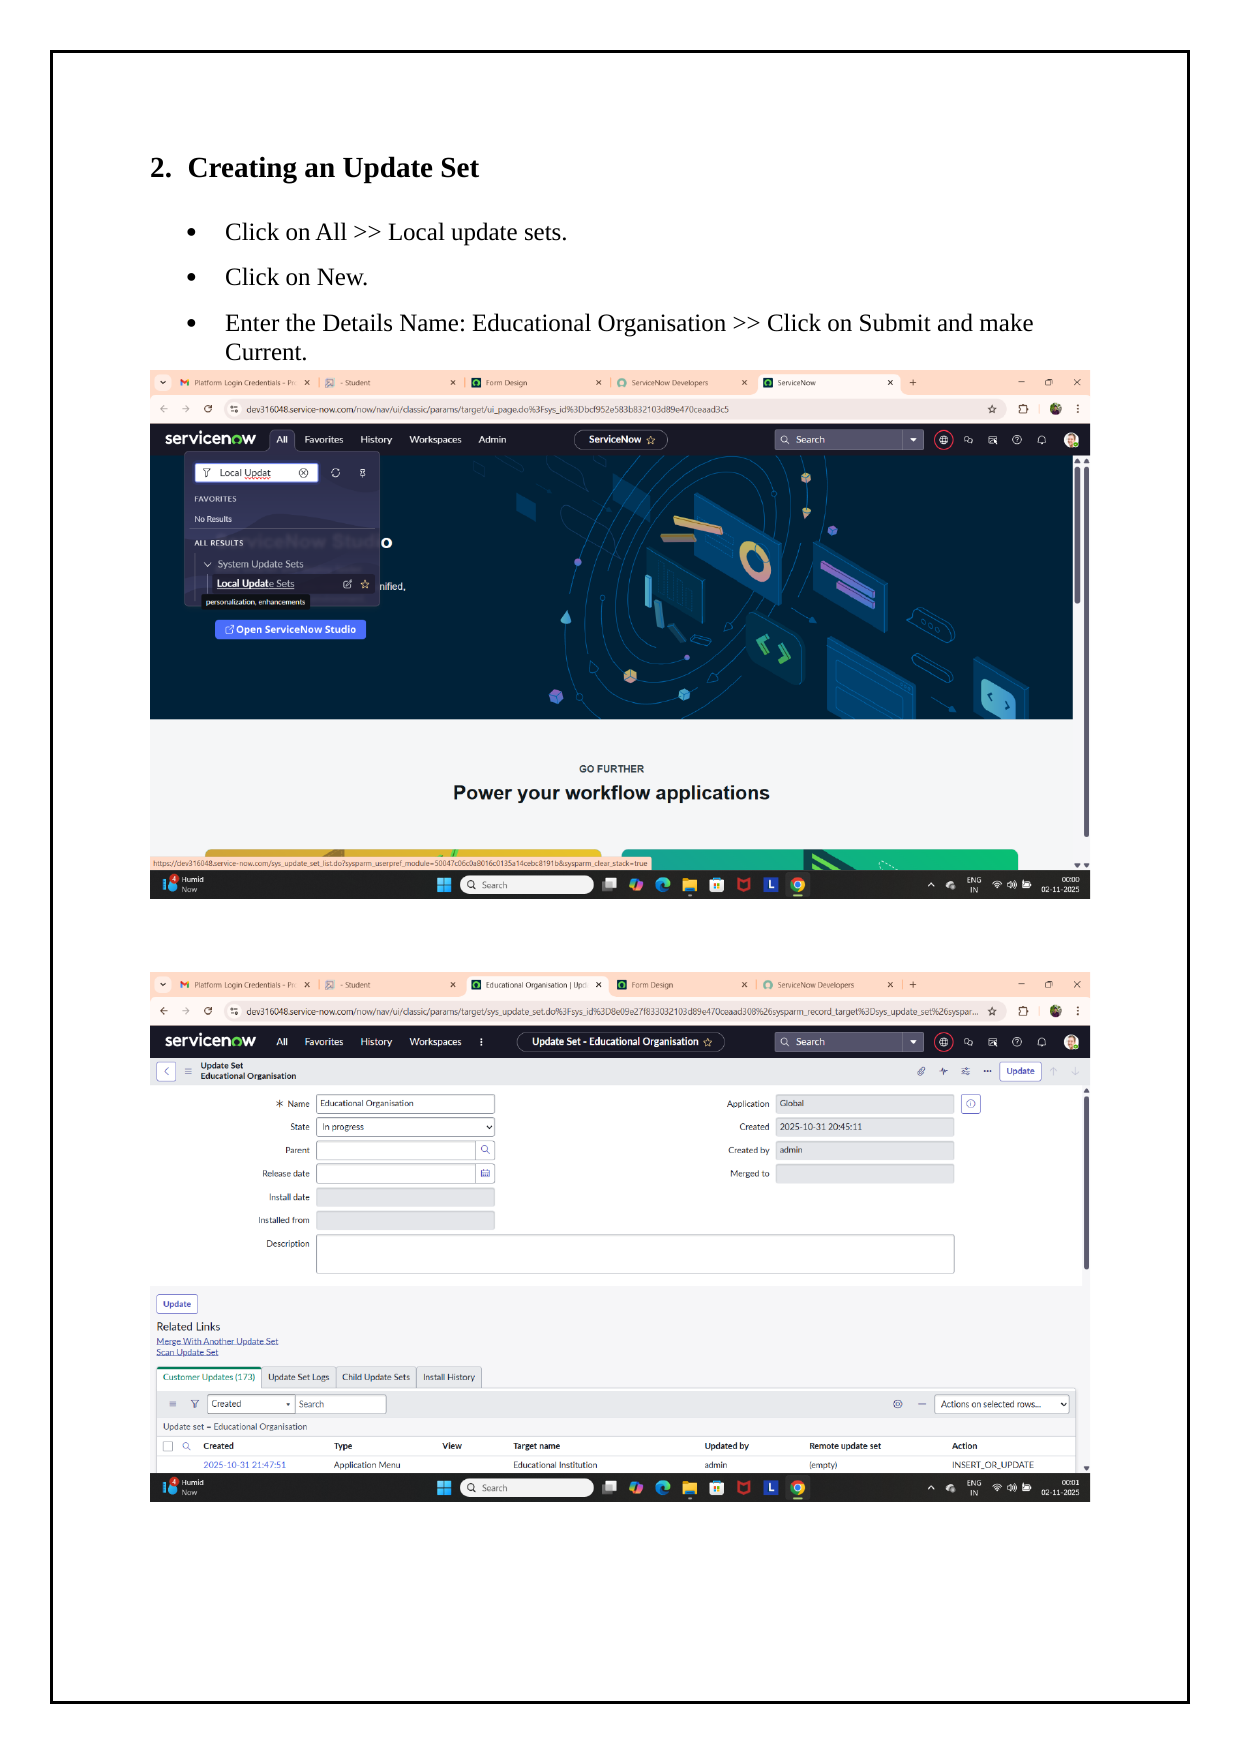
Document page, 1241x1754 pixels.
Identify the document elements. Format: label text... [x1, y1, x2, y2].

list Creating an Update Set [150, 150, 1090, 183]
list Click on All >> Local update sets. [187, 217, 1090, 246]
list Click on New. [187, 262, 1090, 291]
list Enter the Details Name: Educational Organisation >> Click on Submit and make Current. [187, 308, 1090, 365]
